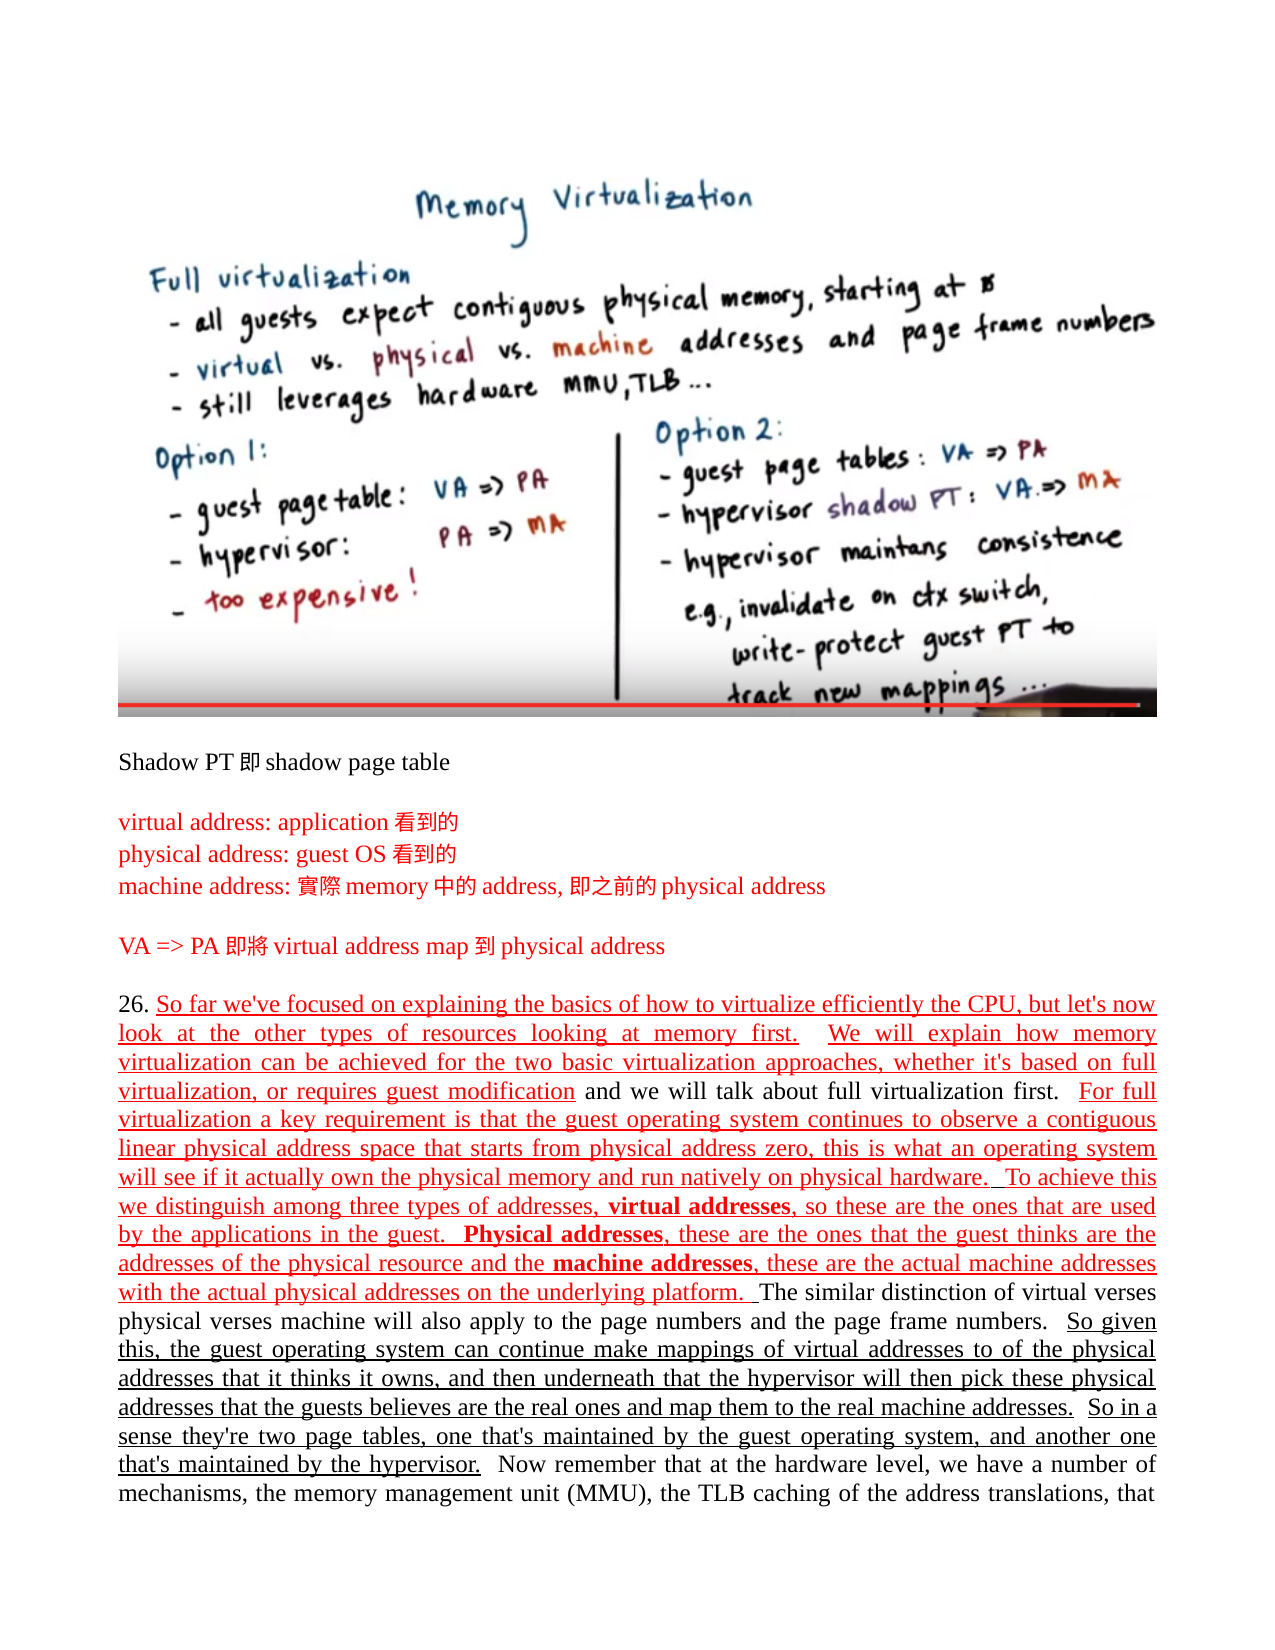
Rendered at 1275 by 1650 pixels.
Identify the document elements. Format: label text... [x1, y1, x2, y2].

text Shadow PT即shadow page table [118, 745, 1157, 777]
text physical address: guest OS看到的 [118, 837, 1157, 869]
text 26. So far we've focused on explaining the basics of how to virtualize efficiently the CPU, but let's now look at the other types of resources looking at memory first. We will explain how memory virtualization can be achieved for the two basic virtualization approaches, whether it's based on full [118, 989, 1157, 1072]
text VA => PA即將virtual address map到 physical address [118, 929, 1157, 961]
text virtual address: application看到的 [118, 805, 1157, 837]
text with the actual physical addresses on the underlying platform. The similar distinction of virtual verses physical verses machine will also apply to the page numbers and the page frame numbers. So given this, the guest operating system can continue make mappings of virtual addresses to of the physical addresses that it thinks it owns, and then underneath that the hypervisor will then pick these physical addresses that the guests believes are the real ones and map them to the real machine addresses. So in a sense they're two page tables, one that's maintained by the guest operating system, and another one [118, 1275, 1157, 1446]
picture [118, 175, 1157, 717]
text will see if it actually own the physical memory and run natively on physical hardware. To achieve this we distinguish among three types of addresses, virtual addresses, so these are the ones that are used by the applications in the guest. Physical addresses, these are the ones that the guest thinks are the addresses of the physical resource and the machine addresses, these are the actual machine addresses [118, 1160, 1157, 1273]
text machine address: 實際memory中的address, 即之前的physical address [118, 869, 1157, 900]
text virtualization, or requires guest modification and we will talk about full virtualization first. For full virtualization a key requirement is that the guest operating system continues to observe a contiguous [118, 1073, 1157, 1129]
text that's maintained by the hypervisor. Now remember that at the hardware level, we have a number of mechanisms, the memory management unit (MMU), the TLB caching of the address translations, that [118, 1447, 1157, 1507]
text linear physical address space that starts from physical address zero, this is what an operating system [118, 1131, 1157, 1158]
